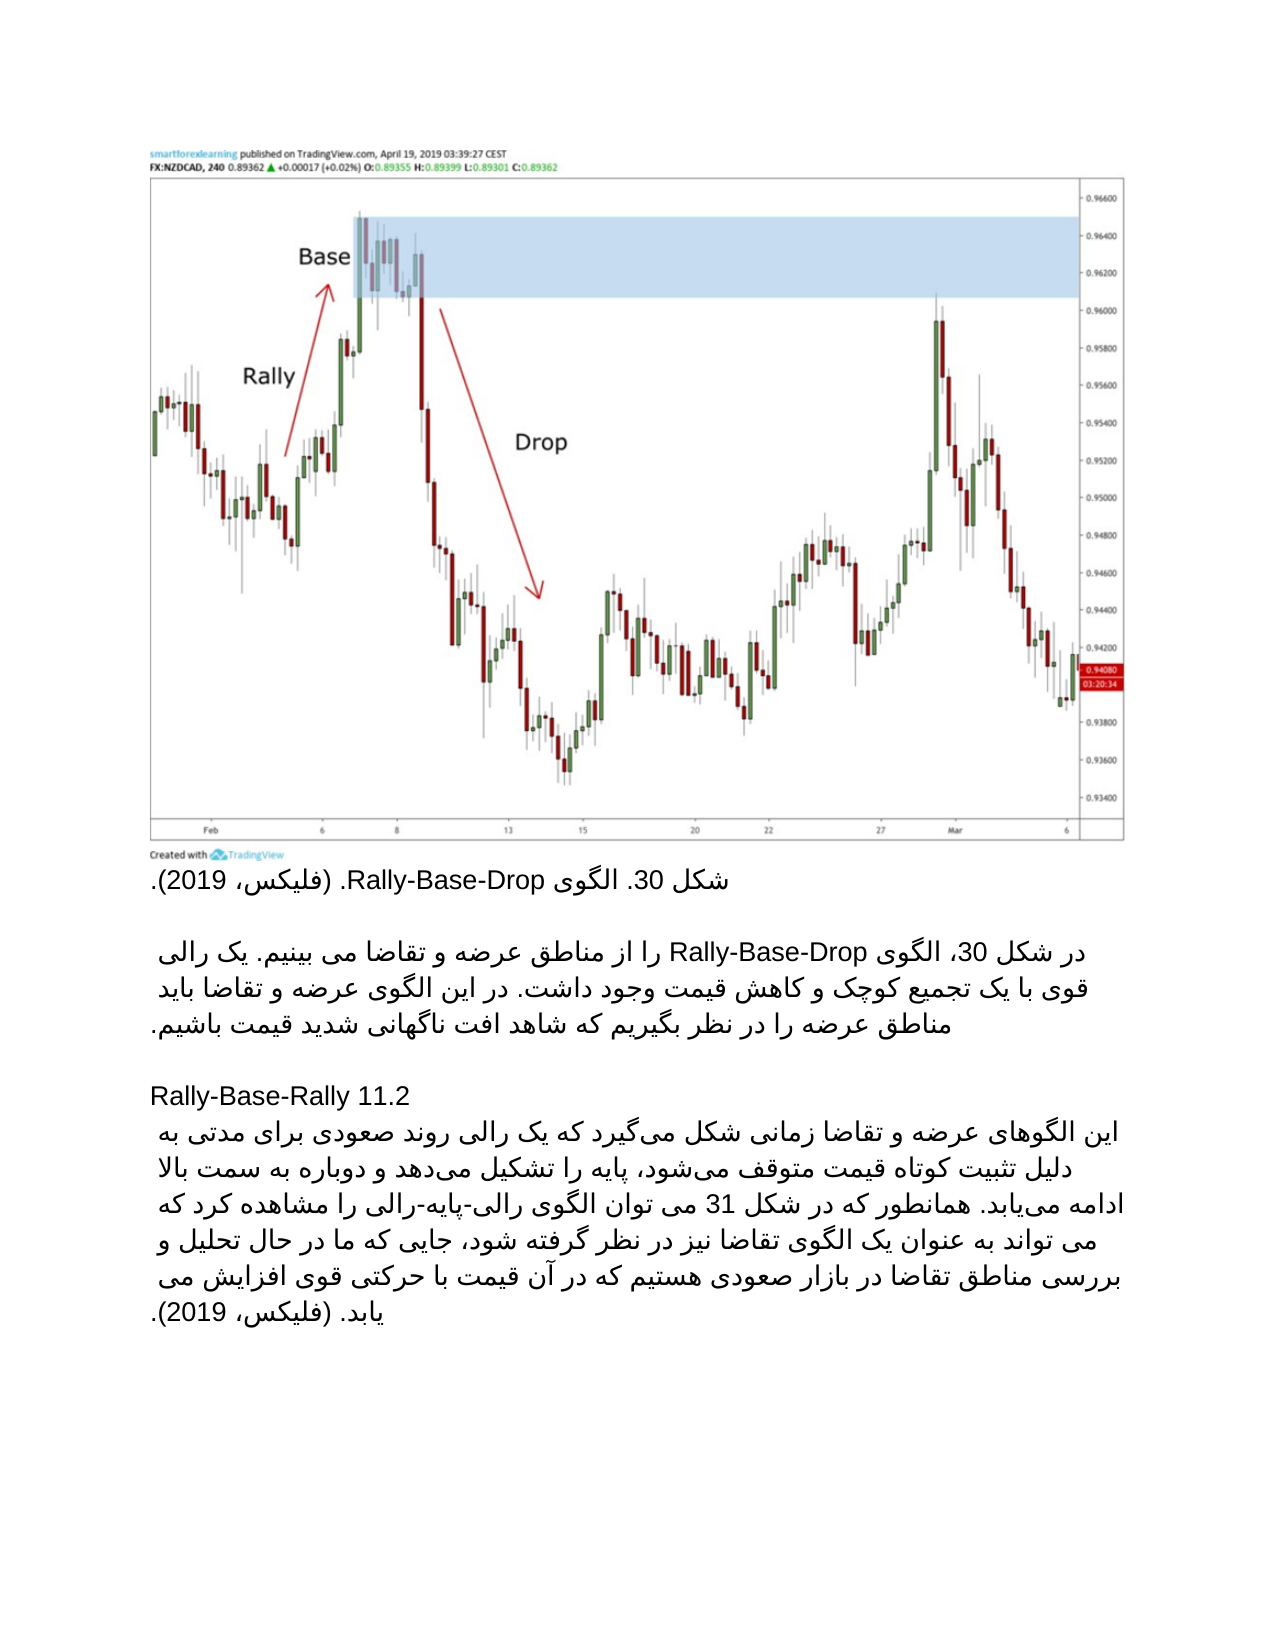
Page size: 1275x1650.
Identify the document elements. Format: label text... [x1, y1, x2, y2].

text 11.2 Rally-Base-Rally [150, 1080, 1125, 1111]
text شکل 30. الگوی Rally-Base-Drop. (فلیکس، 2019). [150, 864, 1125, 896]
text این الگوهای عرضه و تقاضا زمانی شکل می‌گیرد که یک رالی روند صعودی برای مدتی به دلیل تثبیت کوتاه قیمت متوقف می‌شود، پایه را تشکیل می‌دهد و دوباره به سمت بالا ادامه می‌یابد. همانطور که در شکل 31 می توان الگوی رالی-پایه-رالی را مشاهده کرد که می تواند به عنوان یک الگوی تقاضا نیز در نظر گرفته شود، جایی که ما در حال تحلیل و بررسی مناطق تقاضا در بازار صعودی هستیم که در آن قیمت با حرکتی قوی افزایش می یابد. (فلیکس، 2019). [150, 1116, 1125, 1327]
text در شکل 30، الگوی Rally-Base-Drop را از مناطق عرضه و تقاضا می بینیم. یک رالی قوی با یک تجمیع کوچک و کاهش قیمت وجود داشت. در این الگوی عرضه و تقاضا باید مناطق عرضه را در نظر بگیریم که شاهد افت ناگهانی شدید قیمت باشیم. [150, 936, 1125, 1039]
